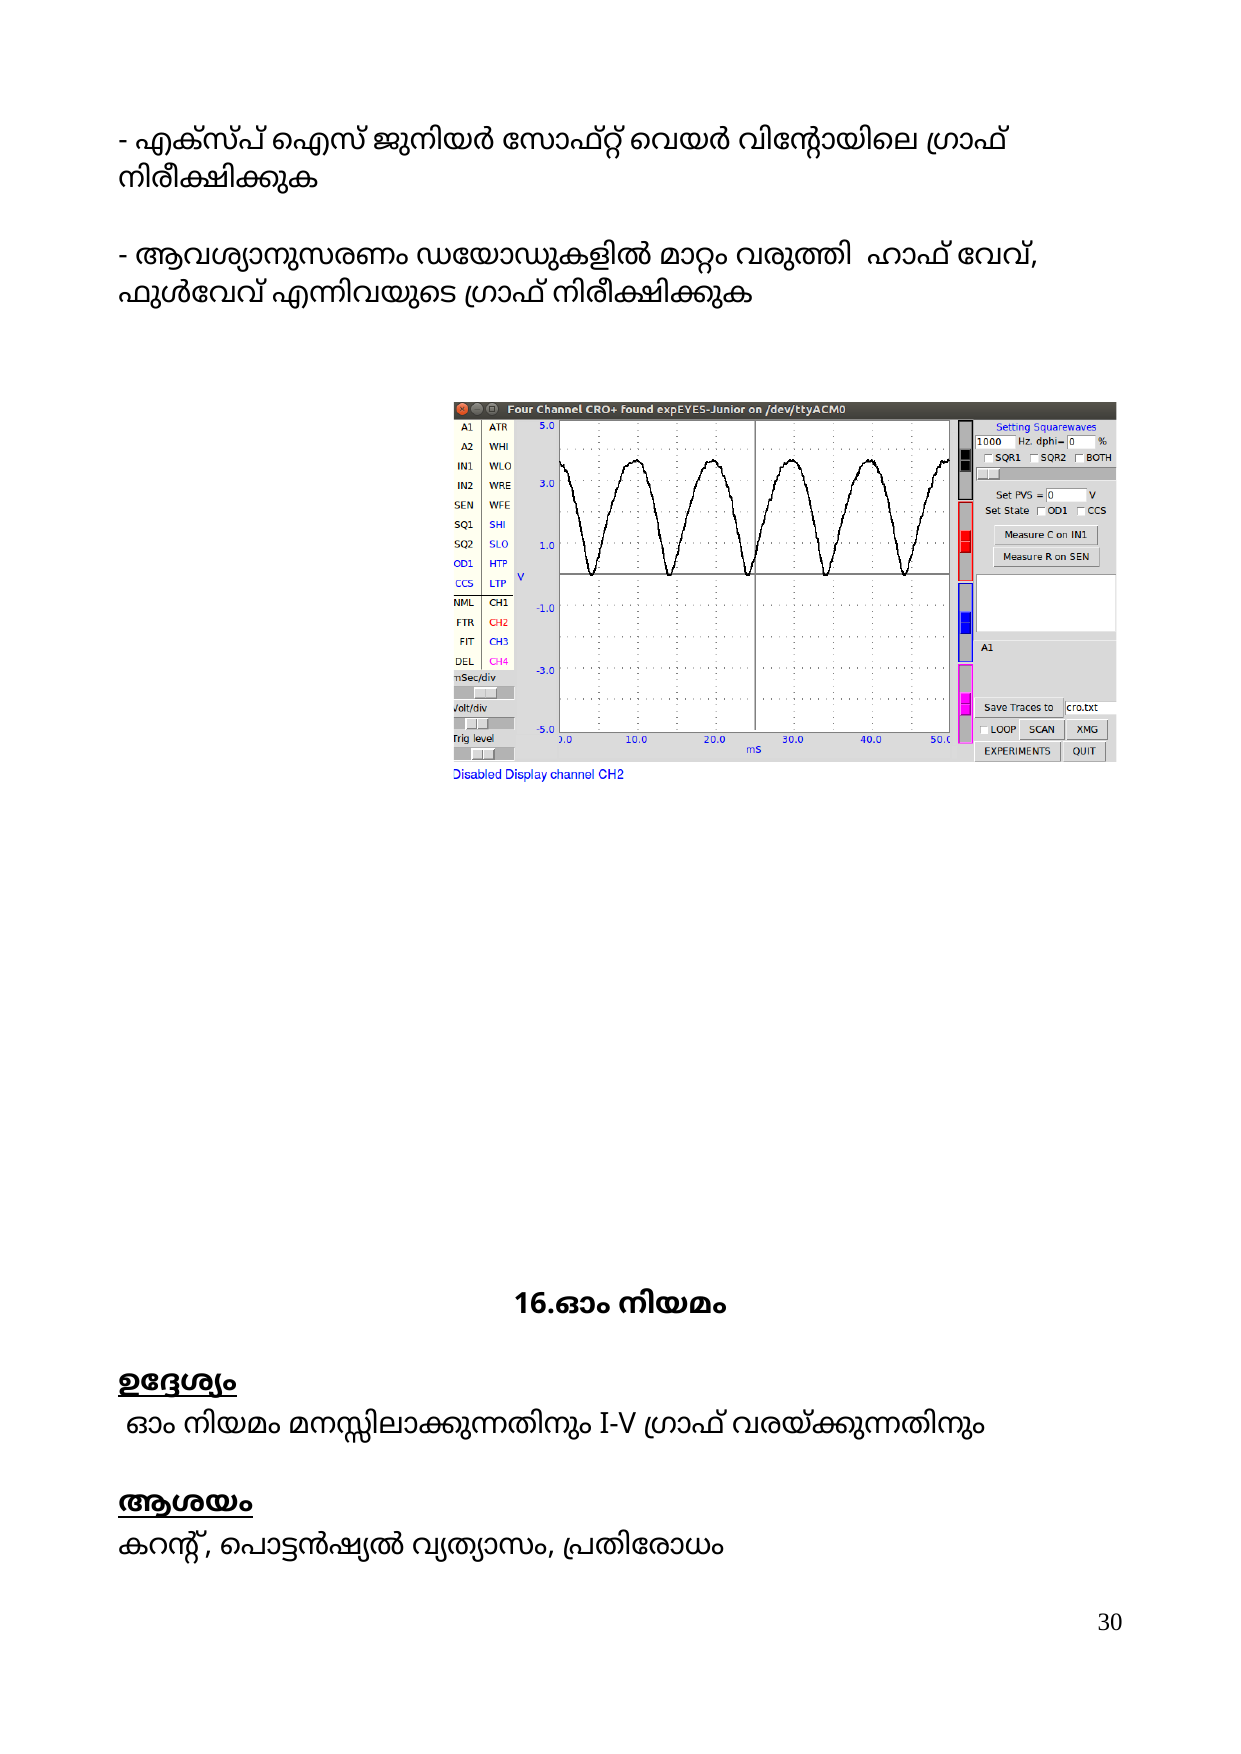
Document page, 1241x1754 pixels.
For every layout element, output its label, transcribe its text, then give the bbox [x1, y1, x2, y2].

picture [453, 402, 1117, 783]
text കറന്റ്, പൊട്ടൻഷ്യൽ വ്യത്യാസം, പ്രതിരോധം [118, 1523, 1122, 1566]
text ഉദ്ദേശ്യം [118, 1365, 1122, 1403]
list - എക്സ്പ് ഐസ് ജുനിയര്‍ സോഫ്റ്റ് വെയര്‍ വിന്റോയിലെ ഗ്രാഫ് നിരീക്ഷിക്കുക [118, 118, 1122, 199]
text ഓം നിയമം മനസ്സിലാക്കുന്നതിനും I-V ഗ്രാഫ് വരയ്ക്കുന്നതിനും [118, 1403, 1122, 1446]
text ആശയം [118, 1485, 1122, 1523]
list - ആവശ്യാനുസരണം ഡയോഡുകളിൽ മാറ്റം വരുത്തി ഹാഫ് വേവ്, ഫുൾവേവ് എന്നിവയുടെ ഗ്രാഫ് നിരീക്ഷിക്കുക [118, 233, 1122, 314]
text 16.ഓം നിയമം [118, 1282, 1122, 1325]
